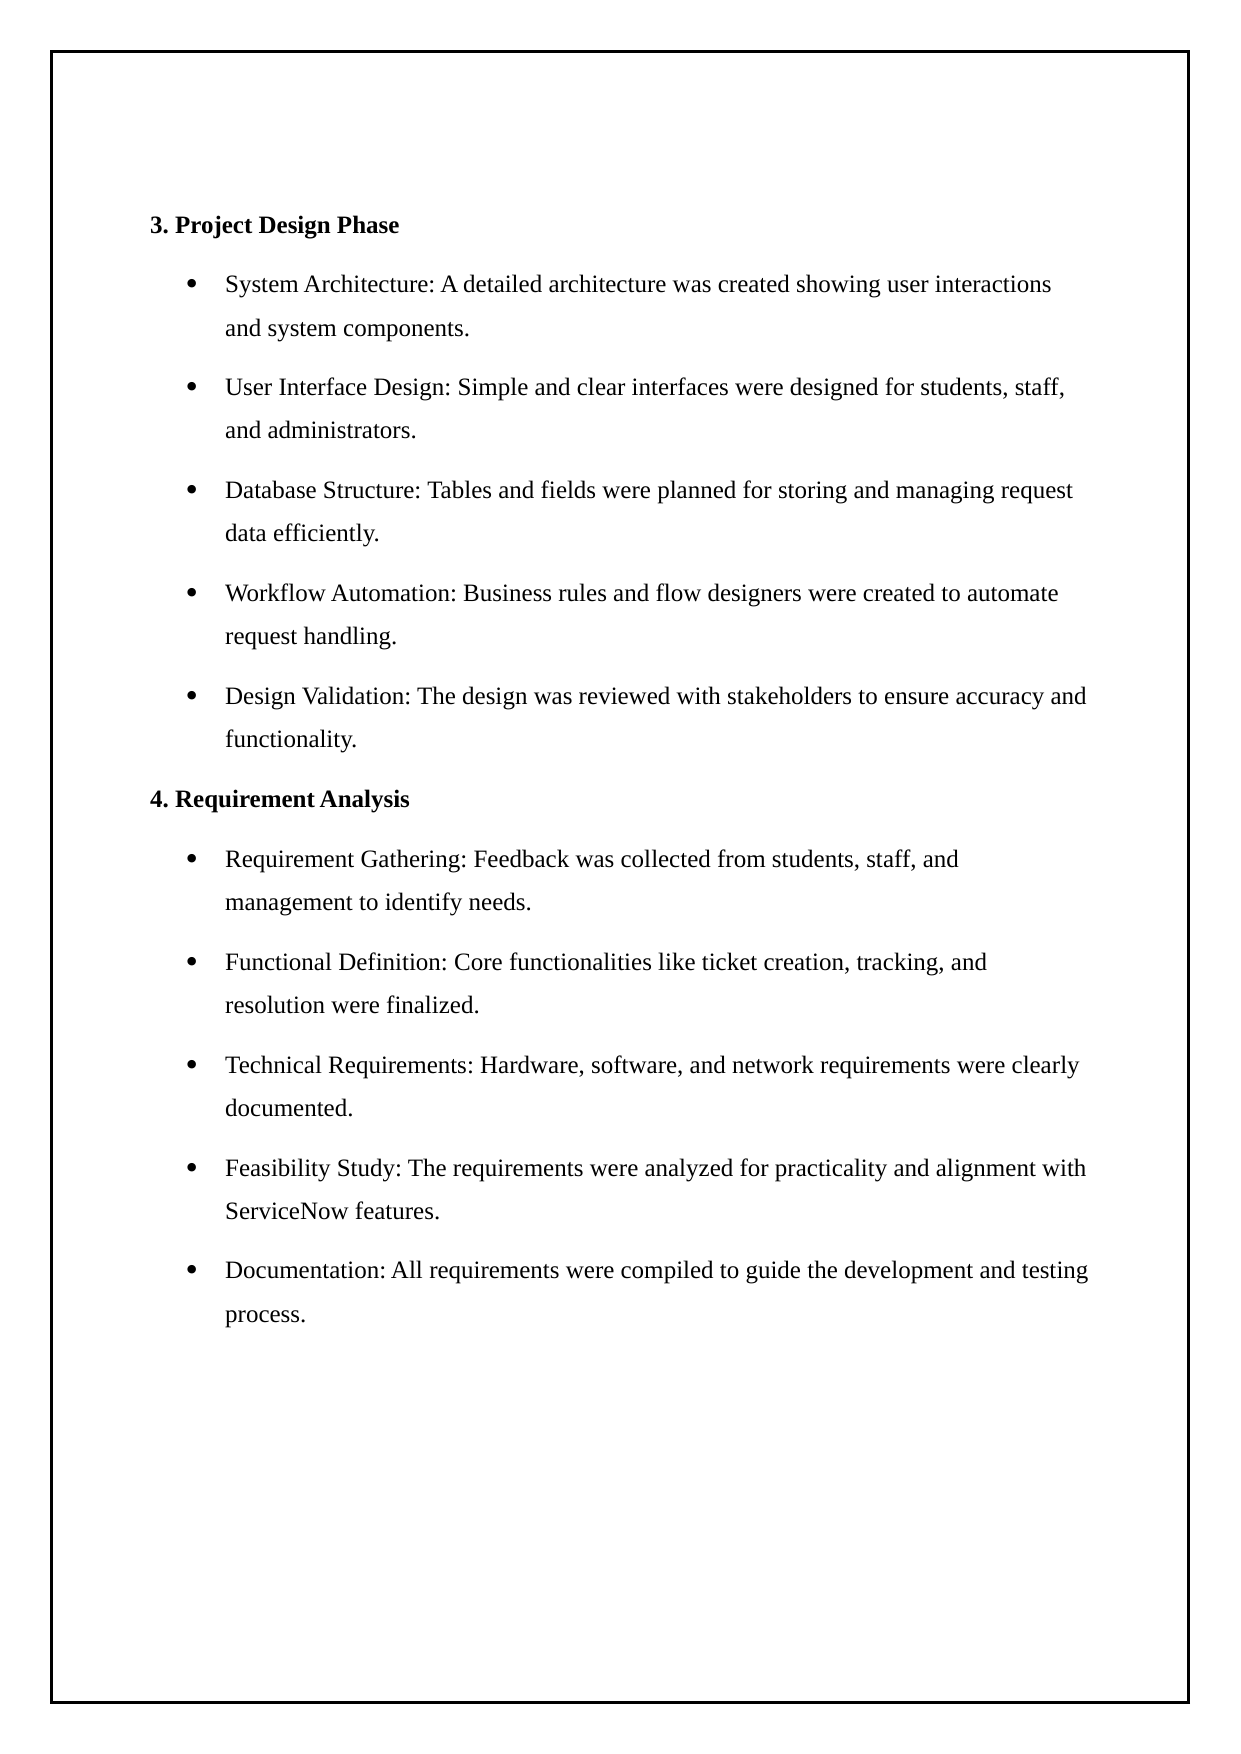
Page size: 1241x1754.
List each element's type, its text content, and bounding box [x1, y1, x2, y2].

text 4. Requirement Analysis [150, 784, 1090, 813]
list Design Validation: The design was reviewed with stakeholders to ensure accuracy and functionality. [187, 681, 1090, 753]
list Documentation: All requirements were compiled to guide the development and testing process. [187, 1256, 1090, 1327]
list Functional Definition: Core functionalities like ticket creation, tracking, and resolution were finalized. [187, 947, 1090, 1019]
list Technical Requirements: Hardware, software, and network requirements were clearly documented. [187, 1050, 1090, 1122]
list Workflow Automation: Business rules and flow designers were created to automate request handling. [187, 578, 1090, 650]
list Feasibility Study: The requirements were analyzed for practicality and alignment with ServiceNow features. [187, 1153, 1090, 1224]
list Requirement Gathering: Feedback was collected from students, staff, and management to identify needs. [187, 844, 1090, 916]
list User Interface Design: Simple and clear interfaces were designed for students, staff, and administrators. [187, 372, 1090, 444]
list System Architecture: A detailed architecture was created showing user interactions and system components. [187, 269, 1090, 341]
text 3. Project Design Phase [150, 210, 1090, 238]
list Database Structure: Tables and fields were planned for storing and managing request data efficiently. [187, 475, 1090, 547]
